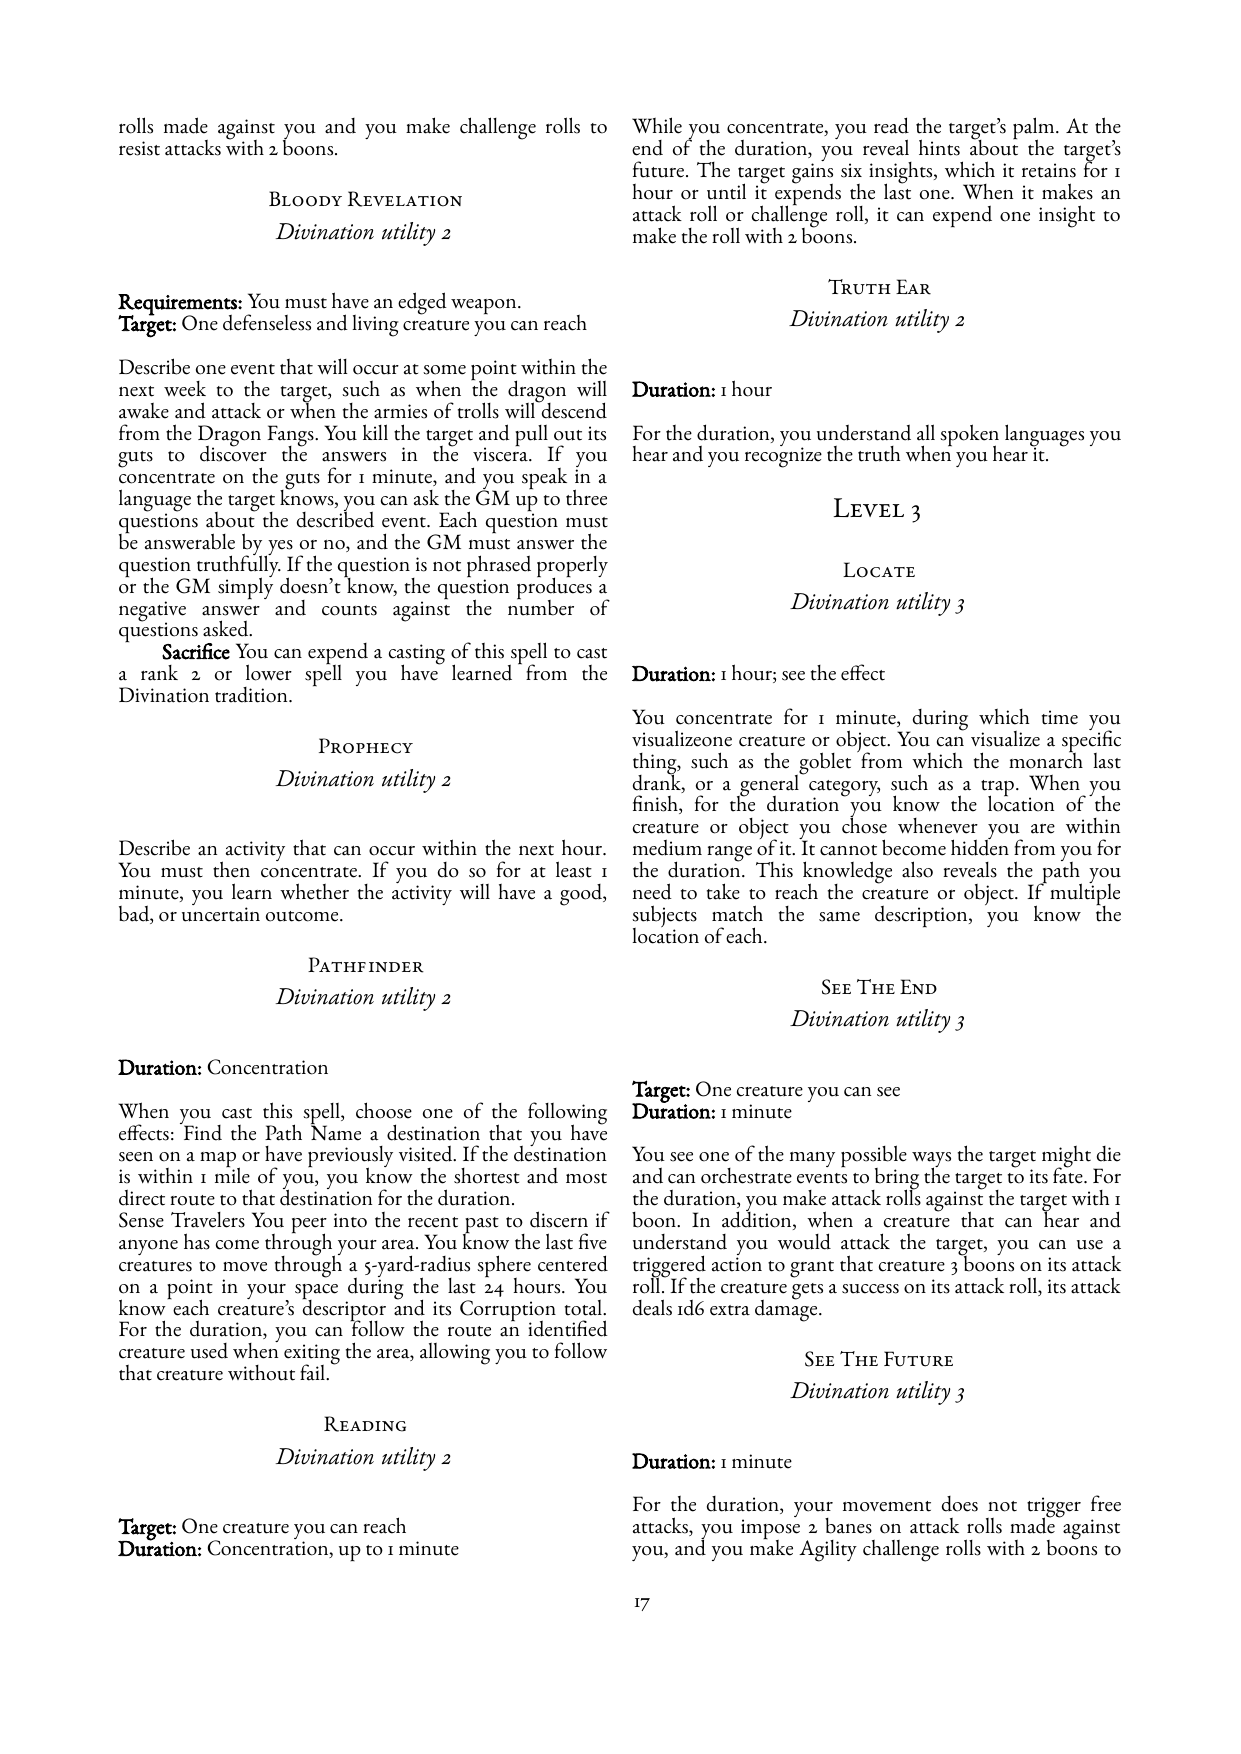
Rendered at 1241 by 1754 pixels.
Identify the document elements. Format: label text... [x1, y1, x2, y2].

subtitle Divination utility 3 [632, 1009, 1122, 1034]
text Describe one event that will occur at some point within the next week to the target, such as when the dragon will awake and attack or when the armies of trolls will descend from the Dragon Fangs. You kill the target and pull out its guts to discover the answers in the viscera. If you concentrate on the guts for 1 minute, and you speak in a language the target knows, you can ask the GM up to three questions about the described event. Each question must be answerable by yes or no, and the GM must answer the question truthfully. If the question is not phrased properly or the GM simply doesn’t know, the question produces a negative answer and counts against the number of questions asked. [118, 349, 608, 643]
subtitle See The Future [632, 1351, 1122, 1373]
list Duration: 1 minute [632, 1102, 1122, 1124]
subtitle Reading [118, 1416, 608, 1438]
text Describe an activity that can occur within the next hour. You must then concentrate. If you do so for at least 1 minute, you learn whether the activity will have a good, bad, or uncertain outcome. [118, 823, 608, 927]
subtitle Divination utility 2 [118, 988, 608, 1012]
text You concentrate for 1 minute, during which time you visualizeone creature or object. You can visualize a specific thing, such as the goblet from which the monarch last drank, or a general category, such as a trap. When you finish, for the duration you know the location of the creature or object you chose whenever you are within medium range of it. It cannot become hidden from you for the duration. This knowledge also reveals the path you need to take to reach the creature or object. If multiple subjects match the same description, you know the location of each. [632, 699, 1122, 949]
subtitle Pathfinder [118, 957, 608, 979]
list Target: One defenseless and living creature you can reach [118, 315, 608, 337]
subtitle See The End [632, 979, 1122, 1001]
subtitle Divination utility 2 [118, 1447, 608, 1471]
text When you cast this spell, choose one of the following effects: Find the Path Name a destination that you have seen on a map or have previously visited. If the destination is within 1 mile of you, you know the shortest and most direct route to that destination for the duration. [118, 1093, 608, 1212]
subtitle Divination utility 3 [632, 1381, 1122, 1406]
subtitle Locate [632, 561, 1122, 583]
text rolls made against you and you make challenge rolls to resist attacks with 2 boons. [118, 118, 608, 162]
list Target: One creature you can see [632, 1063, 1122, 1102]
subtitle Prophecy [118, 738, 608, 760]
list Duration: 1 hour; see the effect [632, 646, 1122, 687]
text You see one of the many possible ways the target might die and can orchestrate events to bring the target to its fate. For the duration, you make attack rolls against the target with 1 boon. In addition, when a creature that can hear and understand you would attack the target, you can use a triggered action to grant that creature 3 boons on its attack roll. If the creature gets a success on its attack roll, its attack deals 1d6 extra damage. [632, 1136, 1122, 1321]
list Duration: 1 minute [632, 1435, 1122, 1474]
text For the duration, you understand all spoken languages you hear and you recognize the truth when you hear it. [632, 414, 1122, 468]
text While you concentrate, you read the target’s palm. At the end of the duration, you reveal hints about the target’s future. The target gains six insights, which it retains for 1 hour or until it expends the last one. When it makes an attack roll or challenge roll, it can expend one insight to make the roll with 2 boons. [632, 118, 1122, 249]
list Target: One creature you can reach [118, 1501, 608, 1540]
subtitle Bloody Revelation [118, 191, 608, 213]
list Requirements: You must have an edged weapon. [118, 276, 608, 315]
subtitle Truth Ear [632, 279, 1122, 301]
subtitle Divination utility 2 [632, 309, 1122, 334]
subtitle Divination utility 2 [118, 769, 608, 793]
list Duration: Concentration [118, 1041, 608, 1081]
text For the duration, your movement does not trigger free attacks, you impose 2 banes on attack rolls made against you, and you make Agility challenge rolls with 2 boons to [632, 1486, 1122, 1562]
list Duration: Concentration, up to 1 minute [118, 1540, 608, 1562]
subtitle Divination utility 3 [632, 592, 1122, 616]
text Sacrifice You can expend a casting of this spell to cast a rank 2 or lower spell you have learned from the Divination tradition. [118, 643, 608, 709]
text Sense Travelers You peer into the recent past to discern if anyone has come through your area. You know the last five creatures to move through a 5-yard-radius sphere centered on a point in your space during the last 24 hours. You know each creature’s descriptor and its Corruption total. For the duration, you can follow the route an identified creature used when exiting the area, allowing you to follow that creature without fail. [118, 1212, 608, 1387]
subtitle Level 3 [632, 498, 1122, 526]
subtitle Divination utility 2 [118, 222, 608, 246]
list Duration: 1 hour [632, 363, 1122, 402]
